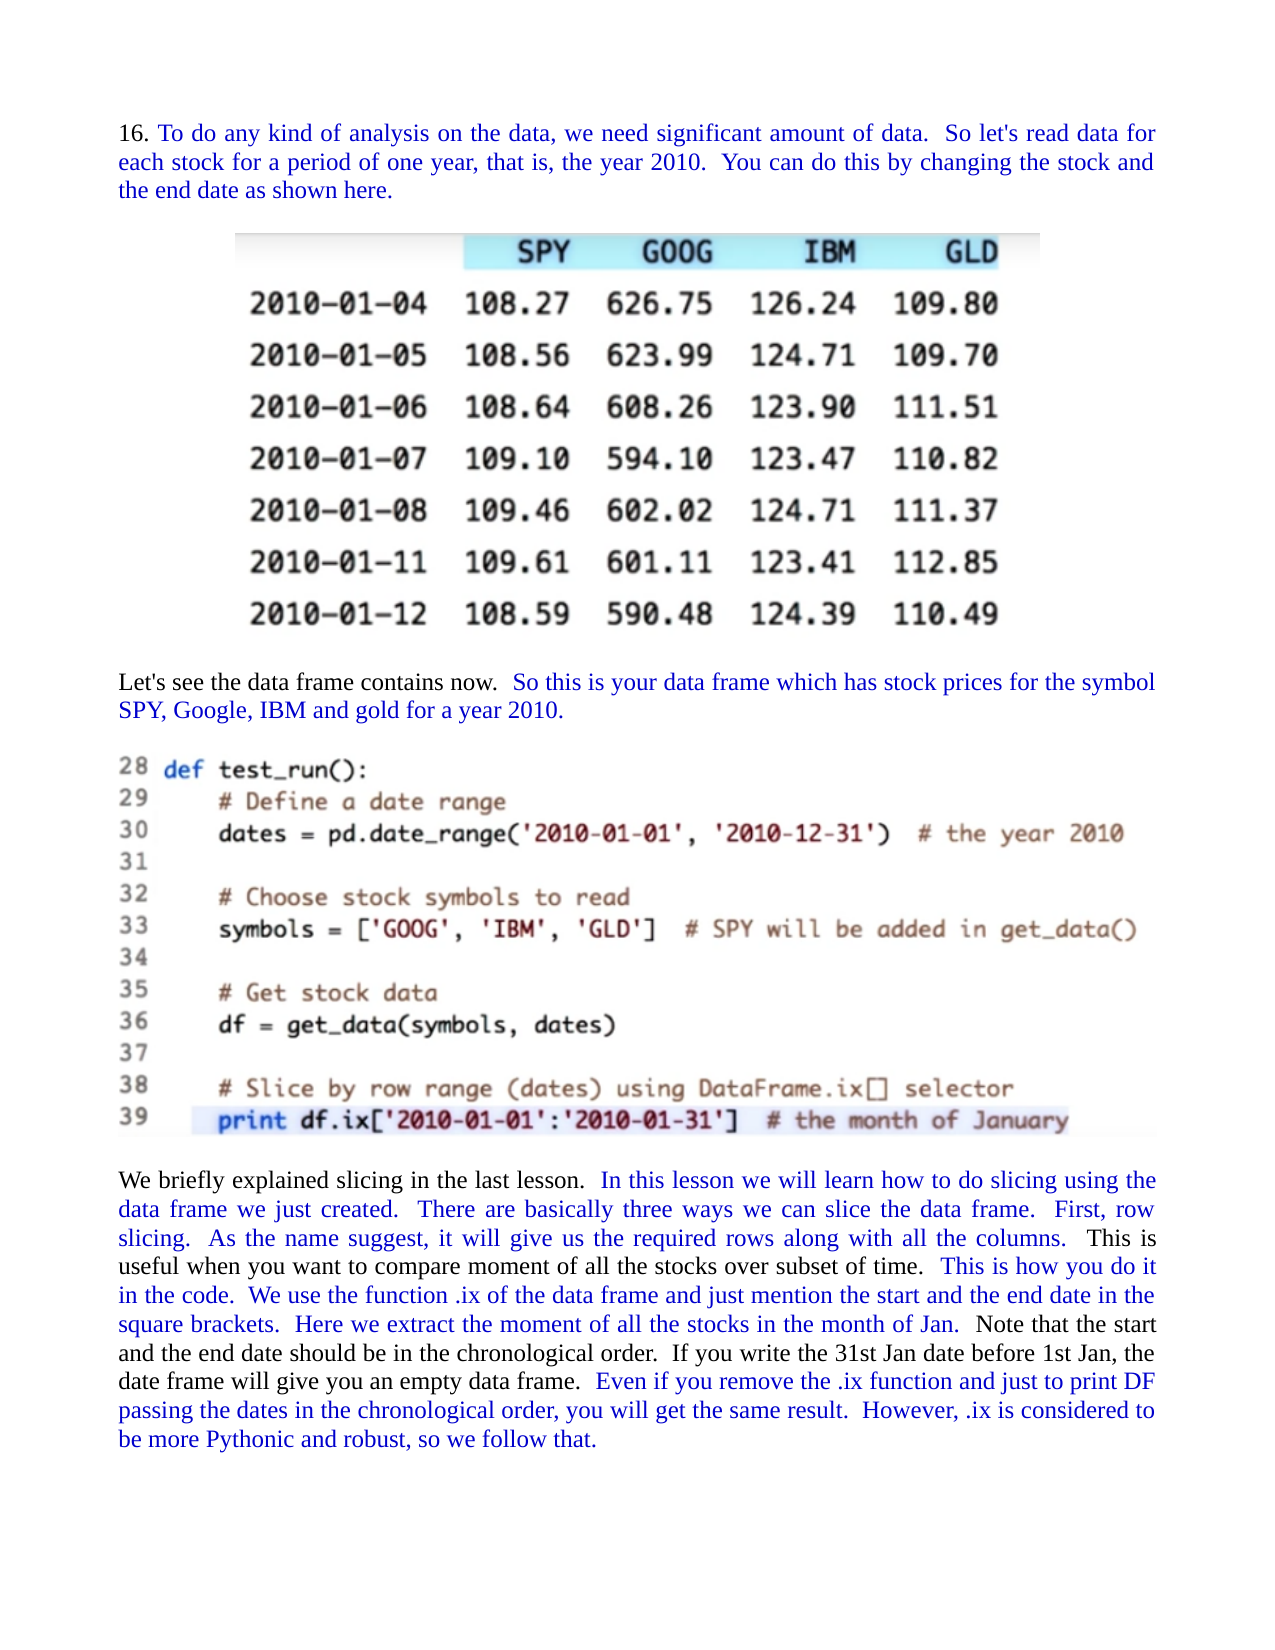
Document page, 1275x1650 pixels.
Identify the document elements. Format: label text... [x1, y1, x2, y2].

text We briefly explained slicing in the last lesson. In this lesson we will learn how to do slicing using the data frame we just created. There are basically three ways we can slice the data frame. First, row slicing. As the name suggest, it will give us the required rows along with all the columns. This is useful when you want to compare moment of all the stocks over subset of time. This is how you do it in the code. We use the function .ix of the data frame and just mention the start and the end date in the square brackets. Here we extract the moment of all the stocks in the month of Jan. Note that the start and the end date should be in the chronological order. If you write the 31st Jan date before 1st Jan, the date frame will give you an empty data frame. Even if you remove the .ix function and just to print DF passing the dates in the chronological order, you will get the same result. However, .ix is considered to be more Pythonic and robust, so we follow that. [118, 1165, 1157, 1453]
picture [235, 233, 1040, 638]
picture [118, 752, 1157, 1137]
text Let's see the data frame contains now. So this is your data frame which has stock prices for the symbol SPY, Google, IBM and gold for a year 2010. [118, 667, 1157, 724]
text 16. To do any kind of analysis on the data, we need significant amount of data. So let's read data for each stock for a period of one year, that is, the year 2010. You can do this by changing the stock and the end date as shown here. [118, 118, 1157, 204]
